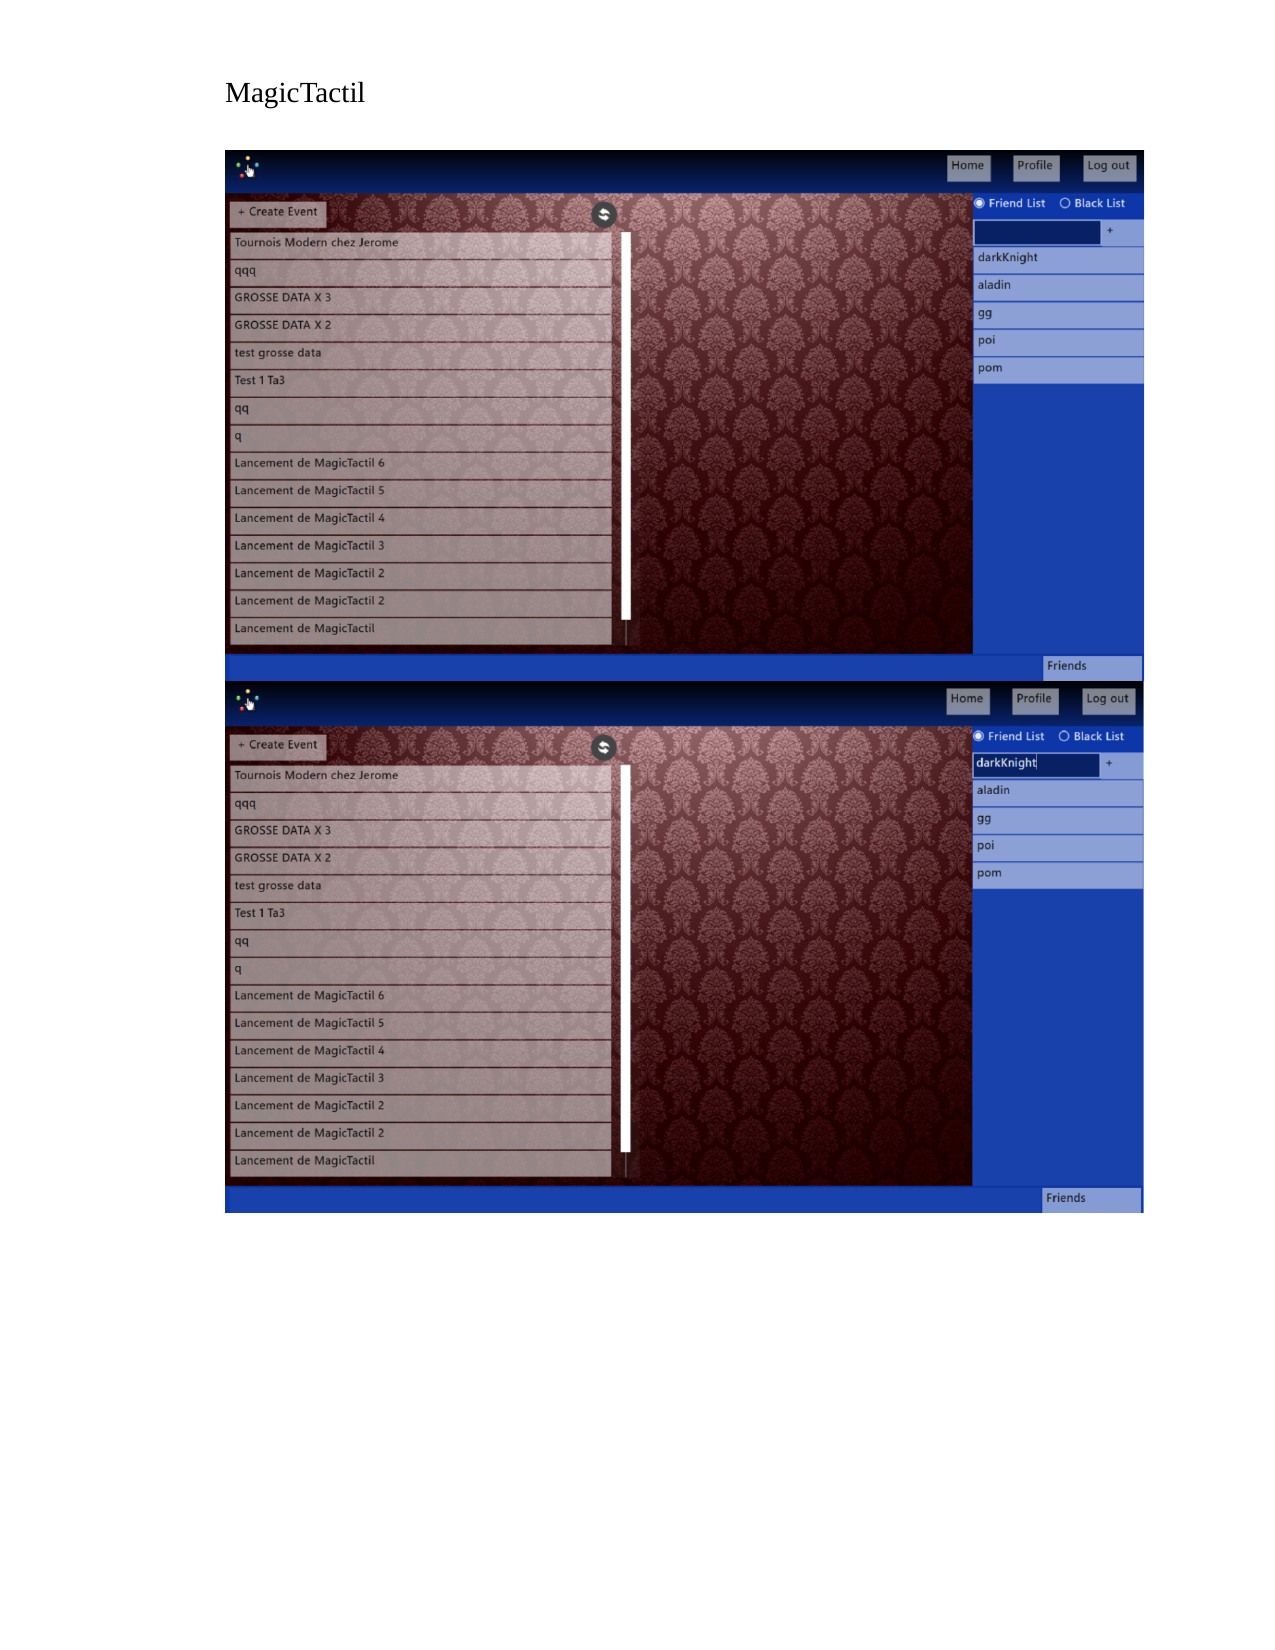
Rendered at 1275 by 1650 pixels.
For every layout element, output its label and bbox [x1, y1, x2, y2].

picture [225, 150, 1145, 1213]
